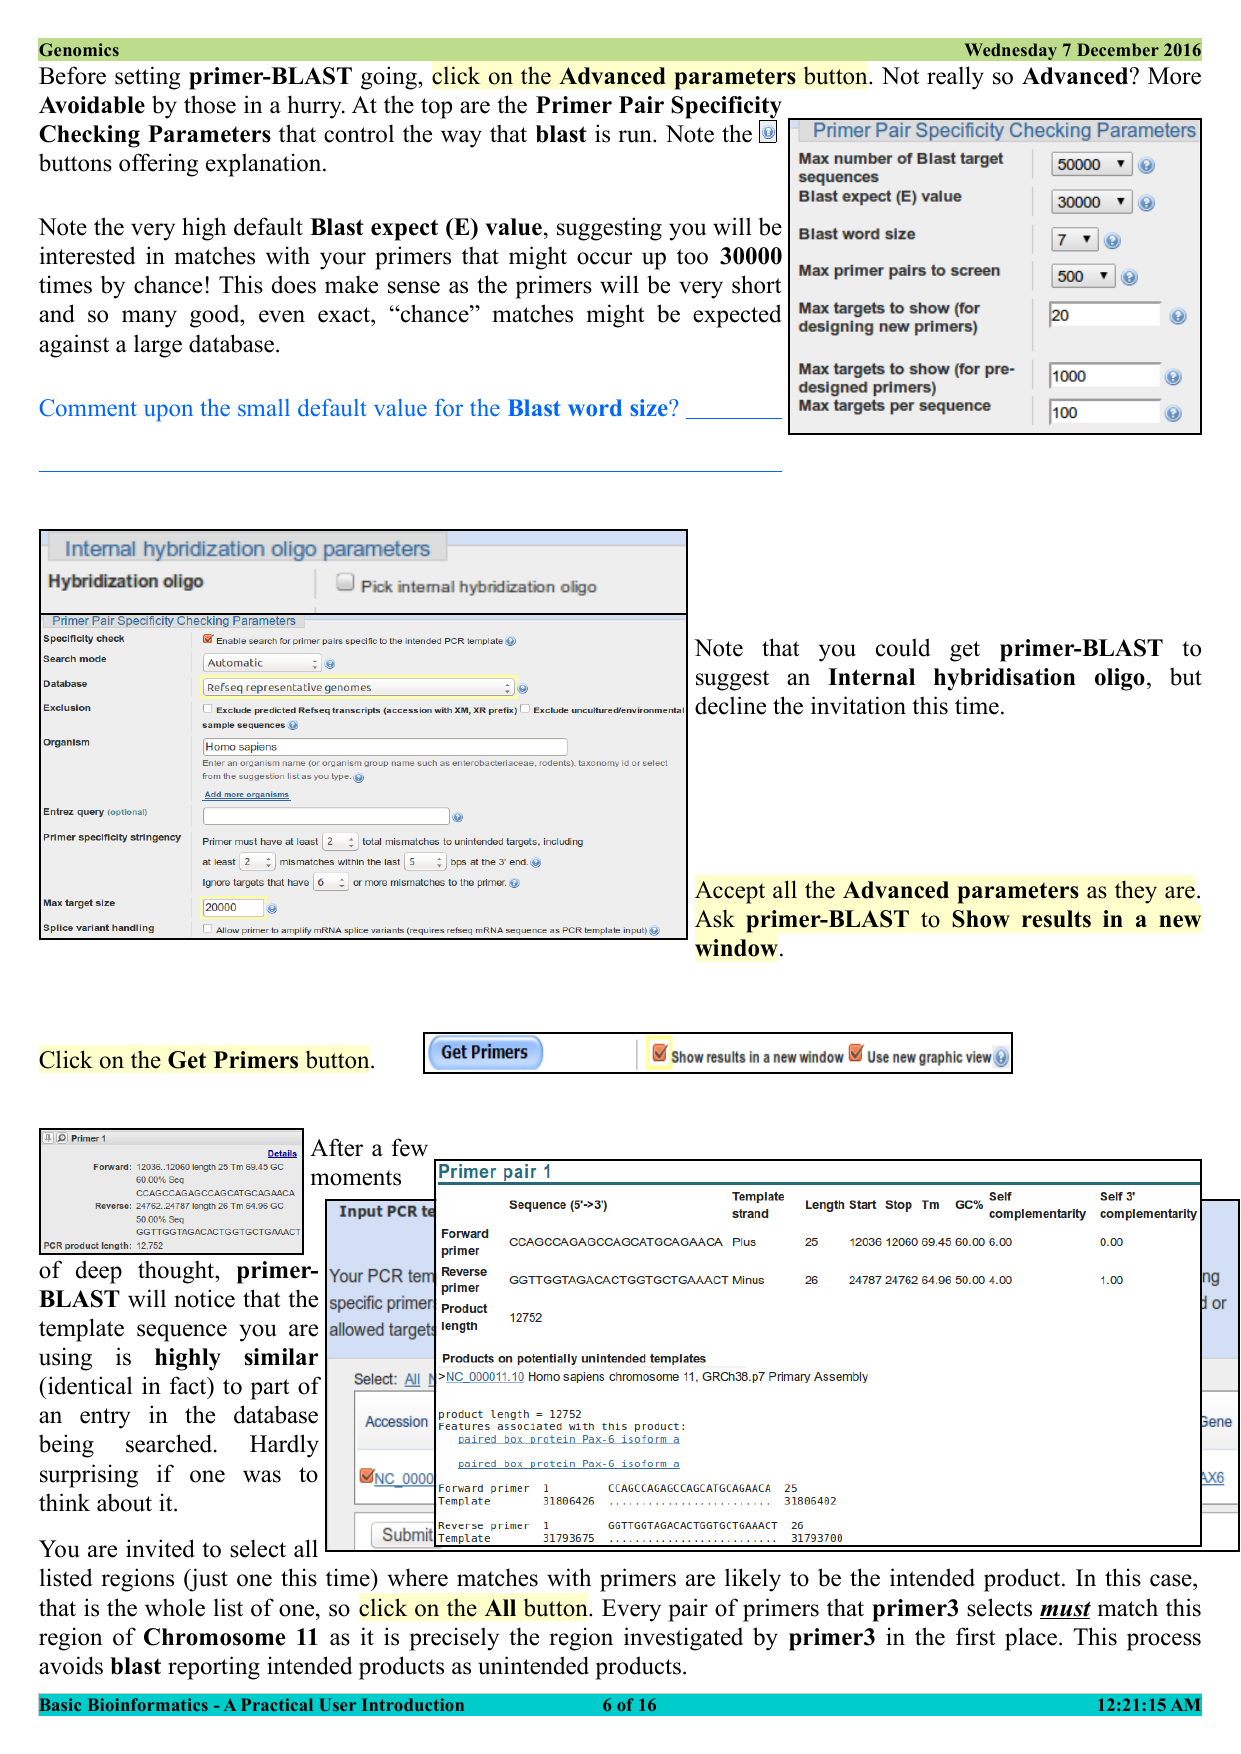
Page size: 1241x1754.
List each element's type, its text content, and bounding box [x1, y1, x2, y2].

picture [41, 531, 686, 613]
picture [760, 121, 776, 142]
text [1013, 1044, 1202, 1073]
text Note the very high default Blast expect (E) value, suggesting you will be interested in matches with your primers that might occur up too 30000 times by chance! This does make sense as the primers will be very short and so many good, even exact, “chance” matches might be expected against a large database. [38, 212, 788, 357]
text Note that you could get primer-BLAST to suggest an Internal hybridisation oligo, but decline the invitation this time. [688, 633, 1202, 720]
picture [790, 120, 1200, 433]
text Comment upon the small default value for the Blast word size? [38, 393, 788, 422]
text Before setting primer-BLAST going, click on the Advanced parameters button. Not really so Advanced? More Avoidable by those in a hurry. At the top are the Primer Pair Specificity Checking Parameters that control the way that blast is run. Note thebuttons offering explanation. [38, 61, 1202, 177]
picture [327, 1201, 1238, 1550]
text After a few moments of deep thought, primer-BLAST will notice that the template sequence you are using is highly similar (identical in fact) to part of an entry in the database being searched. Hardly surprising if one was to think about it. [38, 1133, 1202, 1517]
text You are invited to select all listed regions (just one this time) where matches with primers are likely to be the intended product. In this case, that is the whole list of one, so click on the All button. Every pair of primers that primer3 selects must match this region of Chromosome 11 as it is precisely the region investigated by primer3 in the first place. This process avoids blast reporting intended products as unintended products. [38, 1534, 1202, 1679]
text Accept all the Advanced parameters as they are. Ask primer-BLAST to Show results in a new window. [38, 874, 1202, 962]
text Click on the Get Primers button. [38, 1044, 423, 1073]
picture [41, 615, 686, 938]
picture [436, 1161, 1200, 1545]
picture [425, 1034, 1011, 1072]
picture [41, 1130, 302, 1253]
